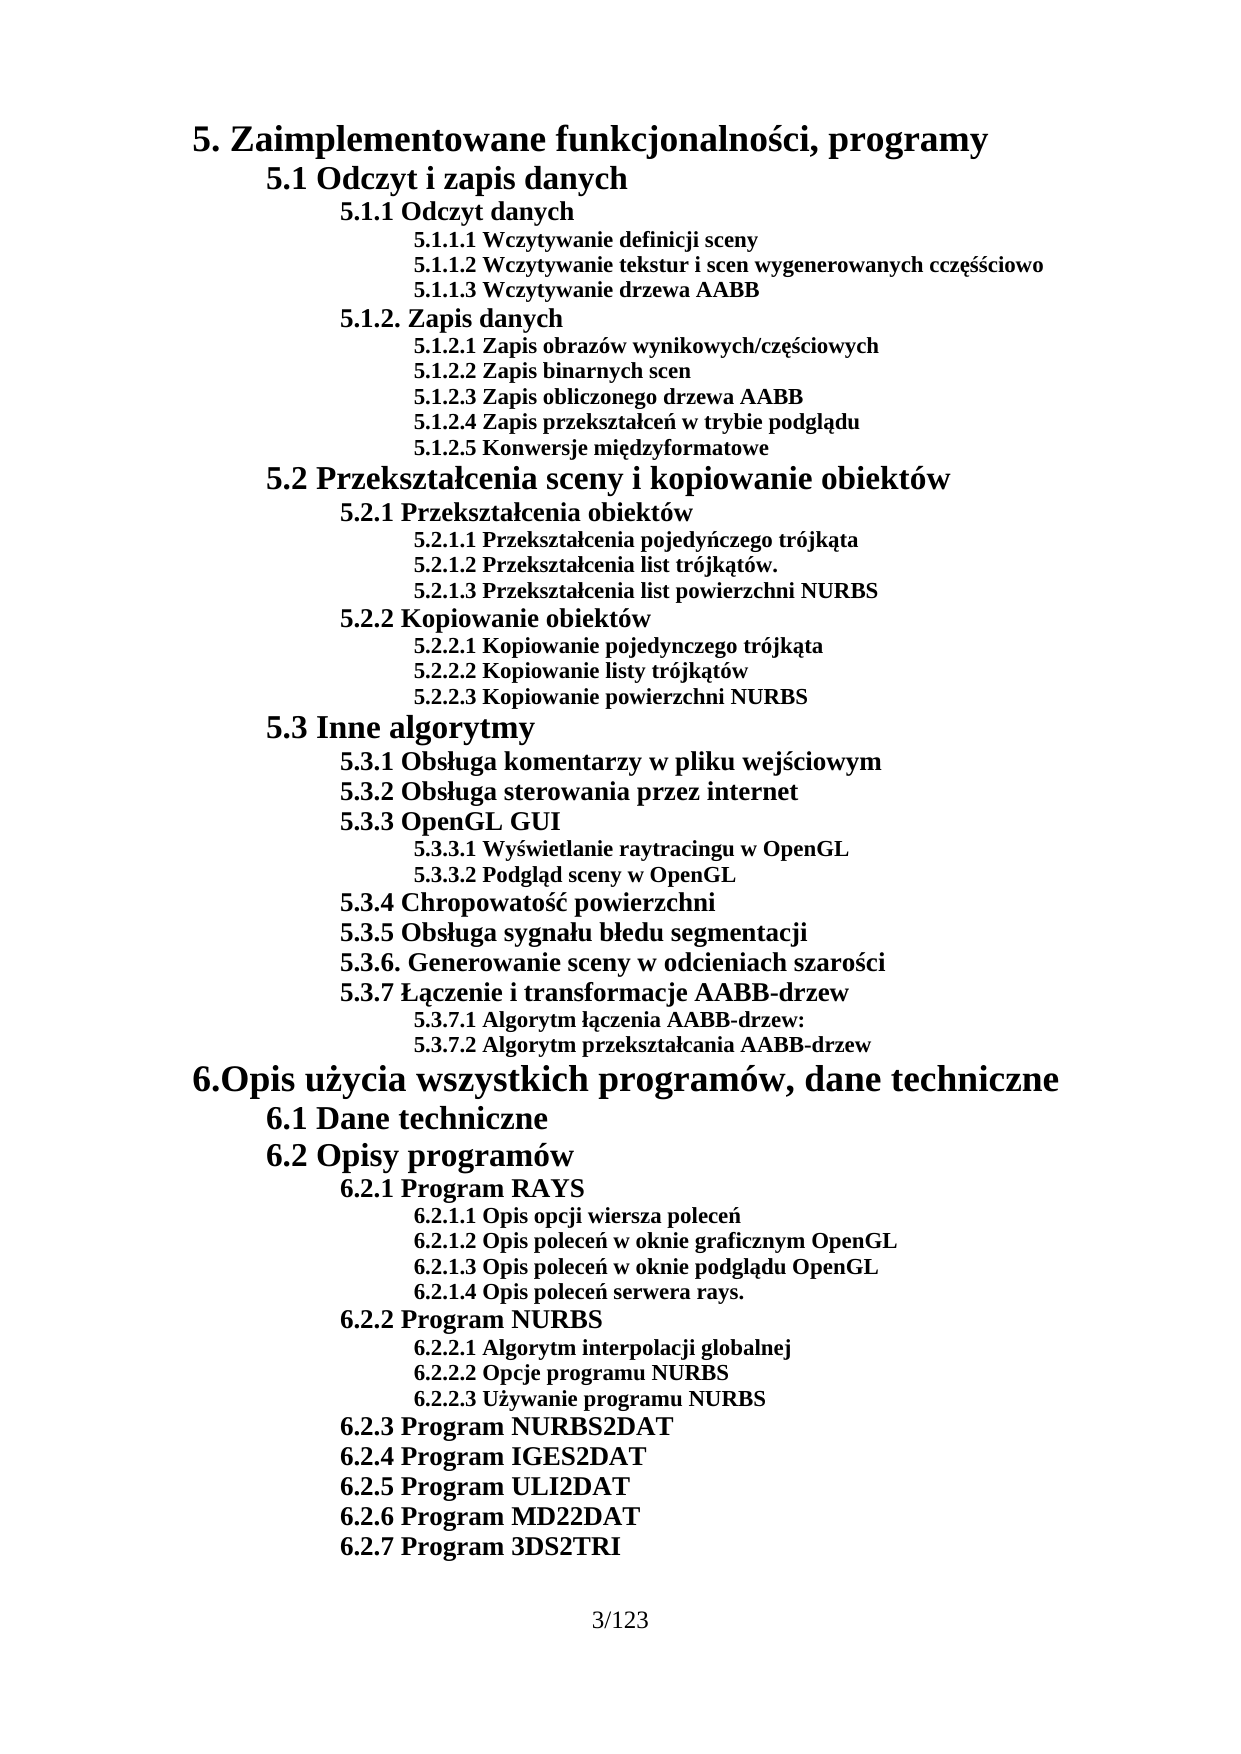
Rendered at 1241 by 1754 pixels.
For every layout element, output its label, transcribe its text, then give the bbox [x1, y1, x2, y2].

text 5.3.1 Obsługa komentarzy w pliku wejściowym [118, 746, 1122, 776]
text 5.1.2.5 Konwersje międzyformatowe [118, 434, 1122, 460]
text 5.2.1.2 Przekształcenia list trójkątów. [118, 552, 1122, 578]
text 6.1 Dane techniczne [118, 1099, 1122, 1136]
text 5.3.6. Generowanie sceny w odcieniach szarości [118, 947, 1122, 977]
text 5.3.3.2 Podgląd sceny w OpenGL [118, 862, 1122, 887]
text 5.1.2.1 Zapis obrazów wynikowych/częściowych [118, 333, 1122, 358]
text 6.2.1.3 Opis poleceń w oknie podglądu OpenGL [118, 1254, 1122, 1279]
text 5.1.1.2 Wczytywanie tekstur i scen wygenerowanych cczęśściowo [118, 252, 1122, 277]
text 5.3.7.2 Algorytm przekształcania AABB-drzew [118, 1032, 1122, 1058]
text 5.2 Przekształcenia sceny i kopiowanie obiektów [118, 460, 1122, 497]
text 5.3.3.1 Wyświetlanie raytracingu w OpenGL [118, 836, 1122, 862]
text 5.3 Inne algorytmy [118, 709, 1122, 746]
text 6.2.4 Program IGES2DAT [118, 1441, 1122, 1471]
text 6.2.3 Program NURBS2DAT [118, 1411, 1122, 1441]
text 5.2.2.2 Kopiowanie listy trójkątów [118, 658, 1122, 684]
text 5.2.1.3 Przekształcenia list powierzchni NURBS [118, 578, 1122, 603]
text 5.2.2.3 Kopiowanie powierzchni NURBS [118, 684, 1122, 709]
text 6.2.2 Program NURBS [118, 1305, 1122, 1335]
text 5.1.1 Odczyt danych [118, 197, 1122, 227]
text 5.1.1.3 Wczytywanie drzewa AABB [118, 277, 1122, 303]
text 5. Zaimplementowane funkcjonalności, programy [118, 118, 1122, 160]
text 6.2 Opisy programów [118, 1136, 1122, 1173]
text 6.2.2.3 Używanie programu NURBS [118, 1386, 1122, 1411]
text 5.3.5 Obsługa sygnału błedu segmentacji [118, 917, 1122, 947]
text 6.2.1.4 Opis poleceń serwera rays. [118, 1279, 1122, 1305]
text 6.2.6 Program MD22DAT [118, 1501, 1122, 1531]
text 5.3.7 Łączenie i transformacje AABB-drzew [118, 977, 1122, 1007]
text 5.1 Odczyt i zapis danych [118, 160, 1122, 197]
text 5.3.4 Chropowatość powierzchni [118, 887, 1122, 917]
text 5.2.2 Kopiowanie obiektów [118, 603, 1122, 633]
text 6.2.1.1 Opis opcji wiersza poleceń [118, 1203, 1122, 1228]
text 5.3.2 Obsługa sterowania przez internet [118, 776, 1122, 806]
text 5.2.1.1 Przekształcenia pojedyńczego trójkąta [118, 527, 1122, 552]
text 6.2.1.2 Opis poleceń w oknie graficznym OpenGL [118, 1228, 1122, 1254]
text 6.2.2.1 Algorytm interpolacji globalnej [118, 1335, 1122, 1360]
text 5.2.1 Przekształcenia obiektów [118, 497, 1122, 527]
text 5.2.2.1 Kopiowanie pojedynczego trójkąta [118, 633, 1122, 658]
text 5.1.1.1 Wczytywanie definicji sceny [118, 227, 1122, 252]
text 5.3.3 OpenGL GUI [118, 806, 1122, 836]
text 5.1.2.2 Zapis binarnych scen [118, 358, 1122, 384]
text 6.2.5 Program ULI2DAT [118, 1471, 1122, 1501]
text 5.1.2. Zapis danych [118, 303, 1122, 333]
text 5.1.2.4 Zapis przekształceń w trybie podglądu [118, 409, 1122, 434]
text 5.3.7.1 Algorytm łączenia AABB-drzew: [118, 1007, 1122, 1032]
text 6.Opis użycia wszystkich programów, dane techniczne [118, 1058, 1122, 1099]
text 5.1.2.3 Zapis obliczonego drzewa AABB [118, 384, 1122, 409]
text 6.2.1 Program RAYS [118, 1173, 1122, 1203]
text 6.2.7 Program 3DS2TRI [118, 1531, 1122, 1561]
text 6.2.2.2 Opcje programu NURBS [118, 1360, 1122, 1386]
